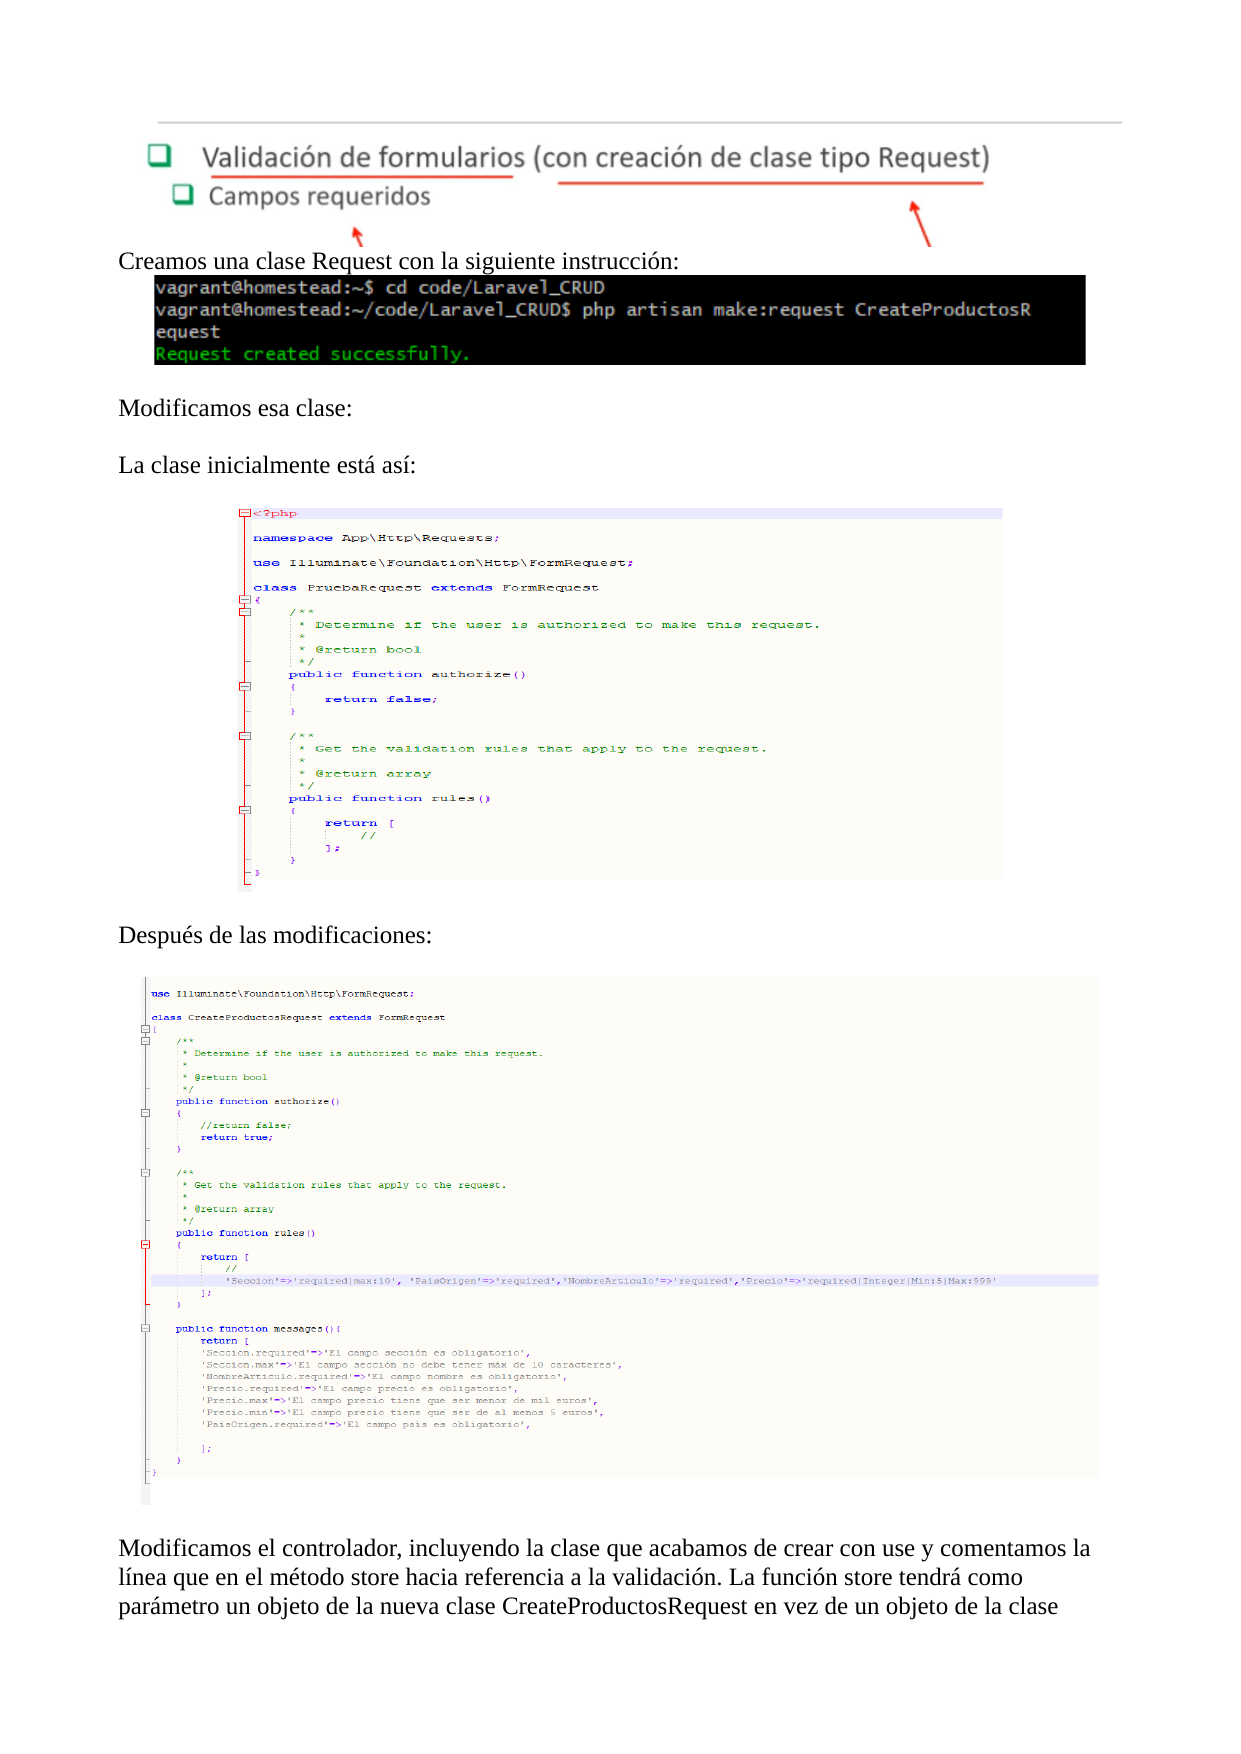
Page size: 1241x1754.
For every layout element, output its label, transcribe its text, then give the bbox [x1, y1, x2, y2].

text Después de las modificaciones: [118, 920, 1122, 949]
picture [118, 118, 1122, 247]
text Modificamos esa clase: [118, 393, 1122, 422]
text Modificamos el controlador, incluyendo la clase que acabamos de crear con use y comentamos la línea que en el método store hacia referencia a la validación. La función store tendrá como parámetro un objeto de la nueva clase CreateProductosRequest en vez de un objeto de la clase [118, 1533, 1122, 1619]
picture [141, 977, 1099, 1505]
picture [154, 275, 1086, 365]
text La clase inicialmente está así: [118, 451, 1122, 479]
text Creamos una clase Request con la siguiente instrucción: [118, 247, 1122, 275]
picture [237, 508, 1003, 892]
